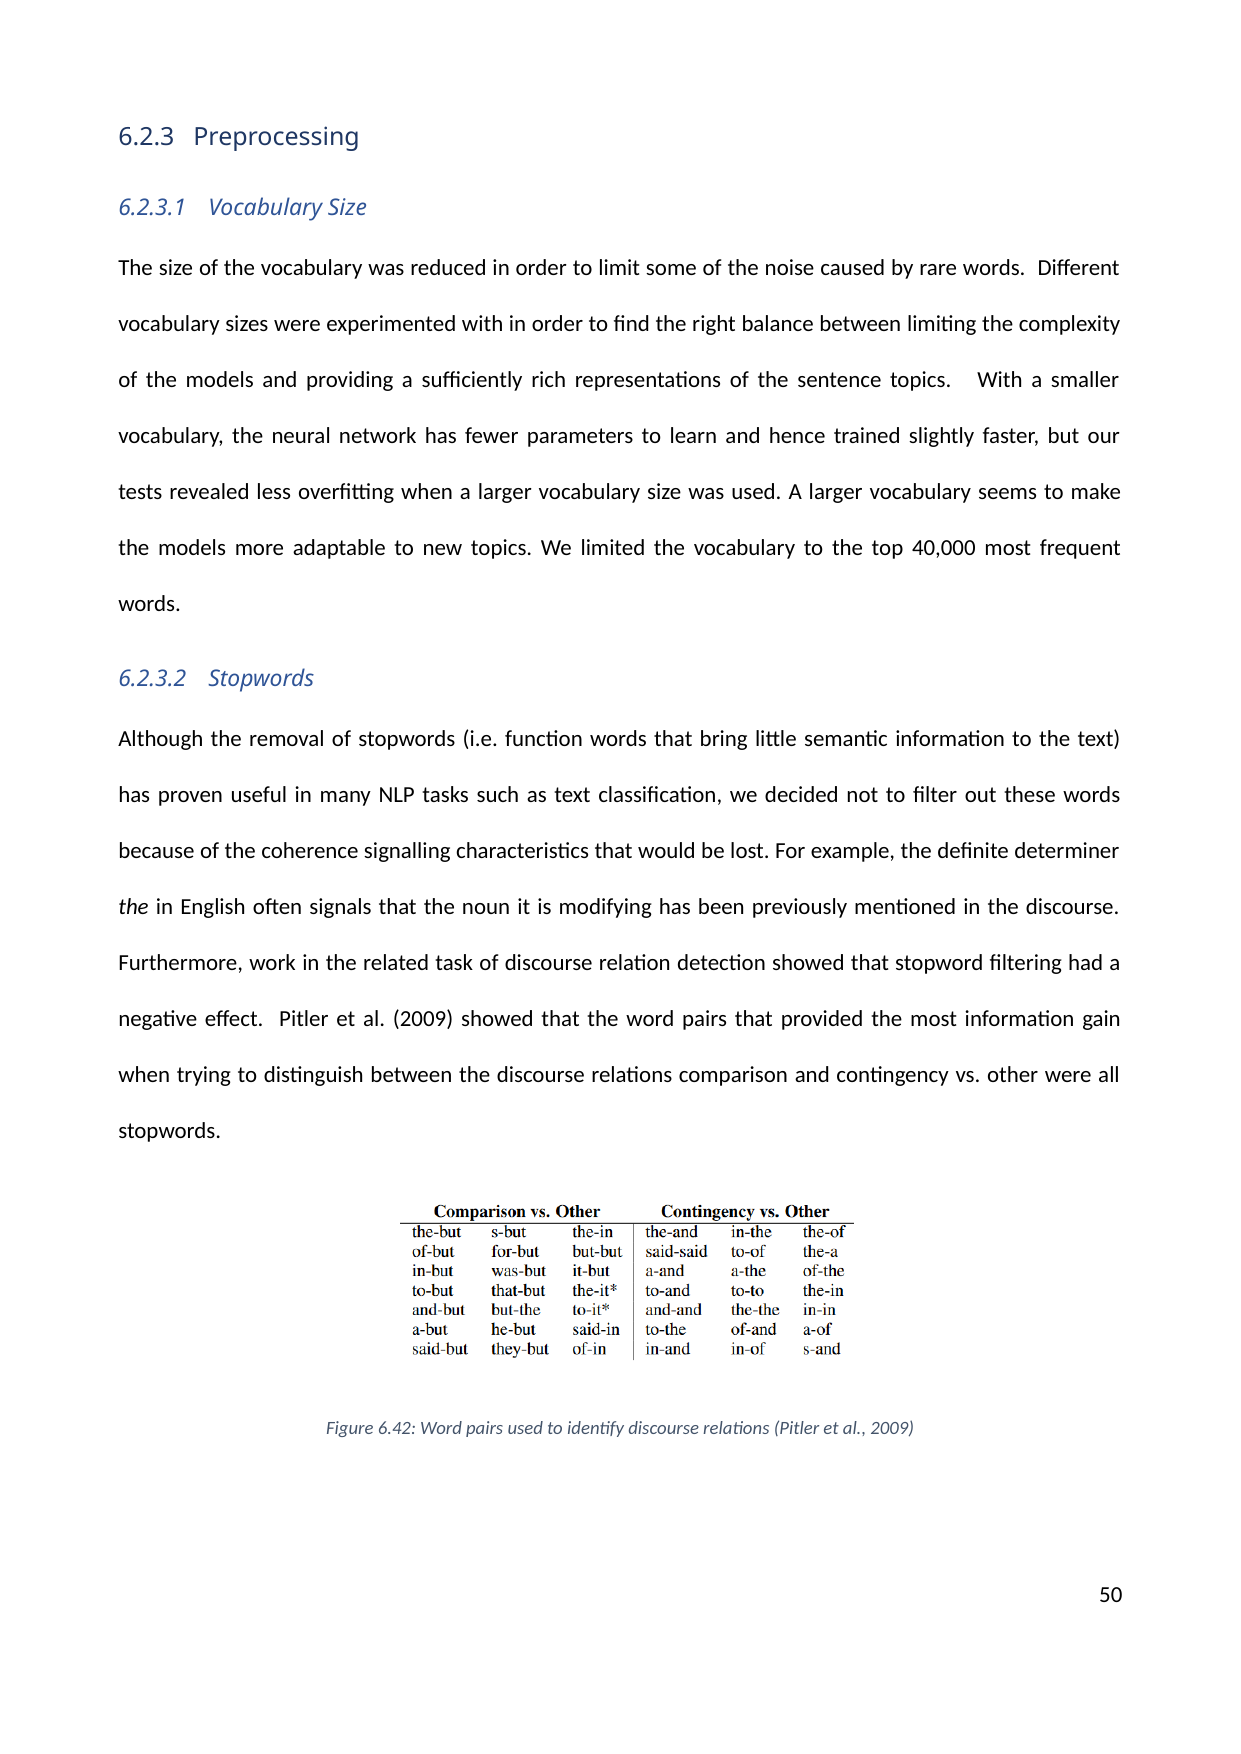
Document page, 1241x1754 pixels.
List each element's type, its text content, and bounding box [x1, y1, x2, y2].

text The size of the vocabulary was reduced in order to limit some of the noise caused by rare words. Different vocabulary sizes were experimented with in order to find the right balance between limiting the complexity of the models and providing a sufficiently rich representations of the sentence topics. With a smaller vocabulary, the neural network has fewer parameters to learn and hence trained slightly faster, but our tests revealed less overfitting when a larger vocabulary size was used. A larger vocabulary seems to make the models more adaptable to new topics. We limited the vocabulary to the top 40,000 most frequent words. [118, 253, 1122, 617]
subtitle Preprocessing [118, 118, 1122, 152]
subtitle Stopwords [118, 662, 1122, 693]
text Although the removal of stopwords (i.e. function words that bring little semantic information to the text) has proven useful in many NLP tasks such as text classification, we decided not to filter out these words because of the coherence signalling characteristics that would be lost. For example, the definite determiner the in English often signals that the noun it is modifying has been previously mentioned in the discourse. Furthermore, work in the related task of discourse relation detection showed that stopword filtering had a negative effect. Pitler et al. (2009) showed that the word pairs that provided the most information gain when trying to distinguish between the discourse relations comparison and contingency vs. other were all stopwords. [118, 724, 1122, 1145]
subtitle Vocabulary Size [118, 190, 1122, 222]
text Figure 6.42: Word pairs used to identify discourse relations (Pitler et al., 2009) [118, 1416, 1122, 1439]
picture [385, 1189, 854, 1372]
